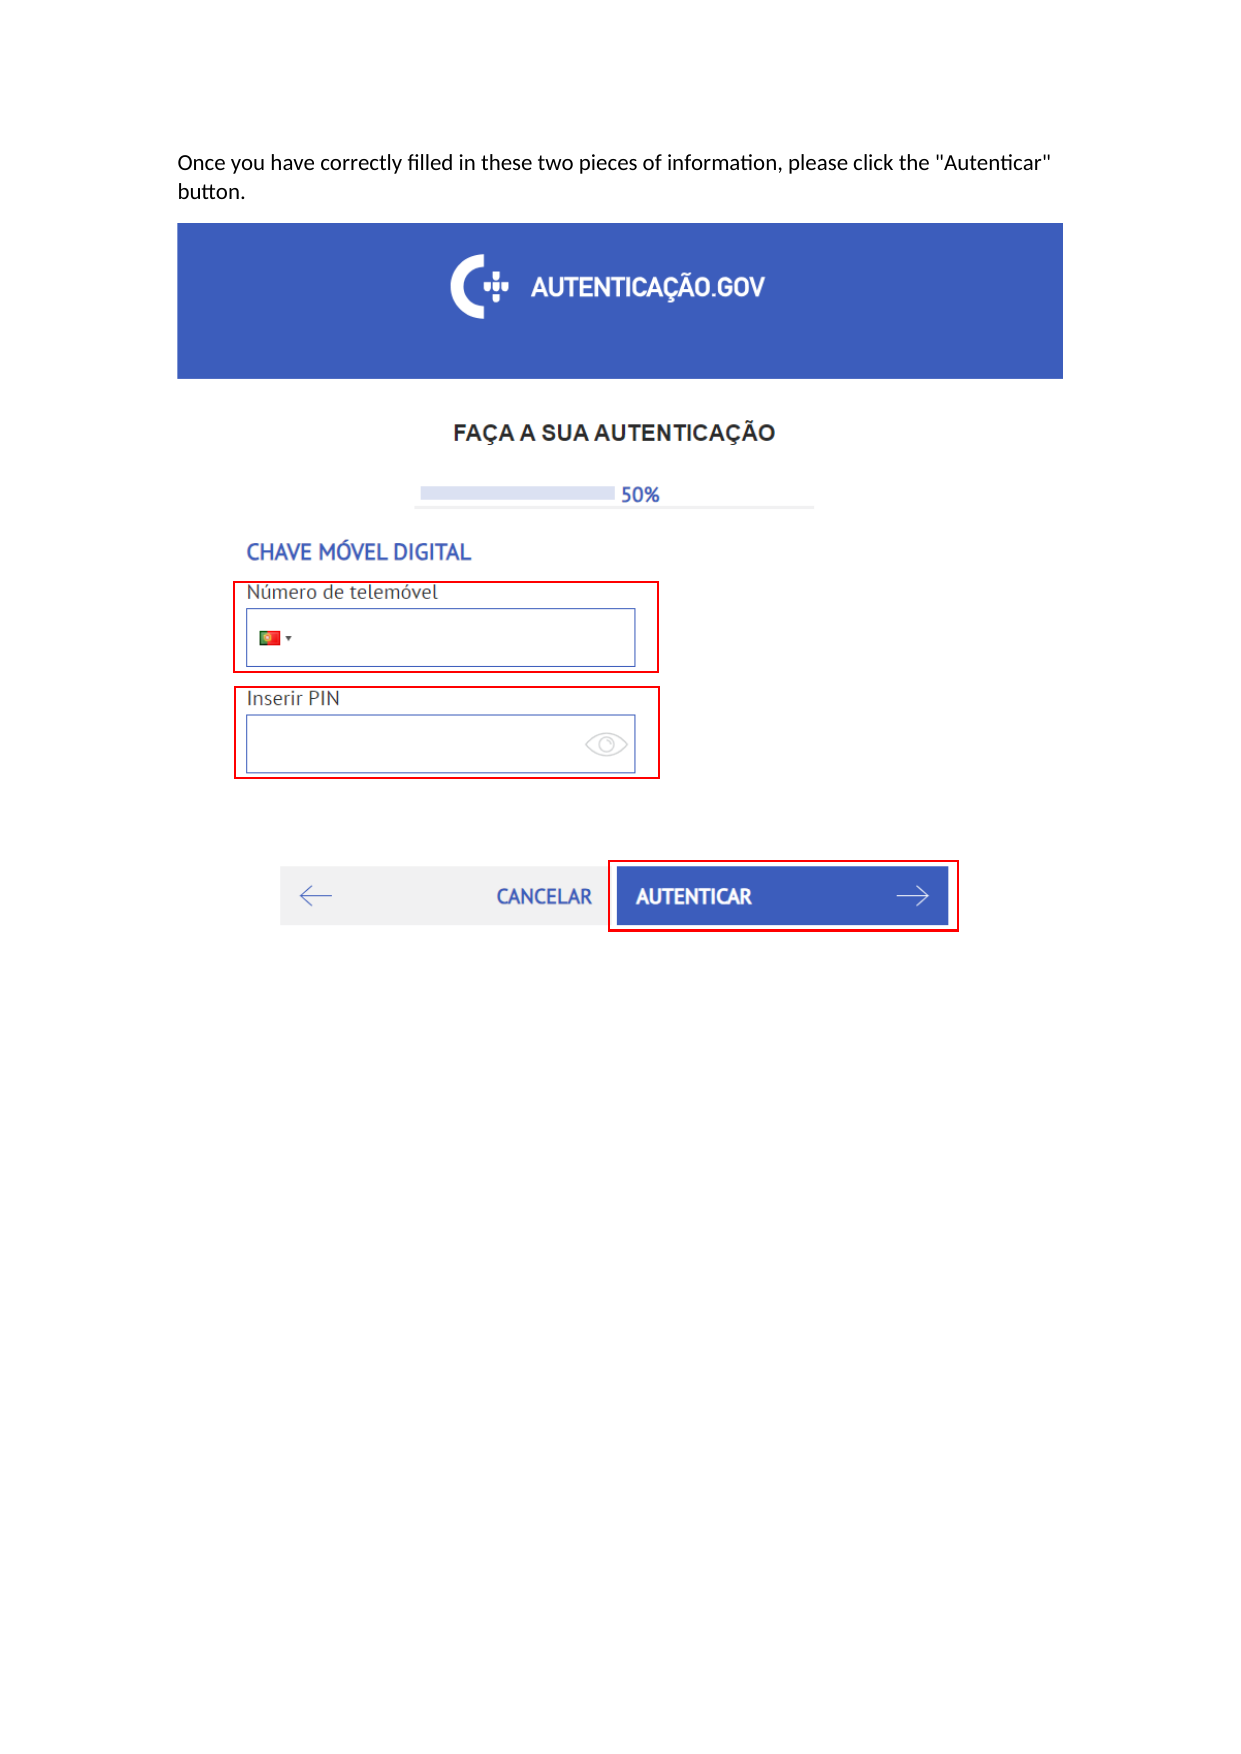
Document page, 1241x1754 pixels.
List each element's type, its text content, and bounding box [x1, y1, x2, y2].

picture [177, 223, 1063, 952]
text Once you have correctly filled in these two pieces of information, please click the "Autenticar" button. [177, 148, 1063, 205]
